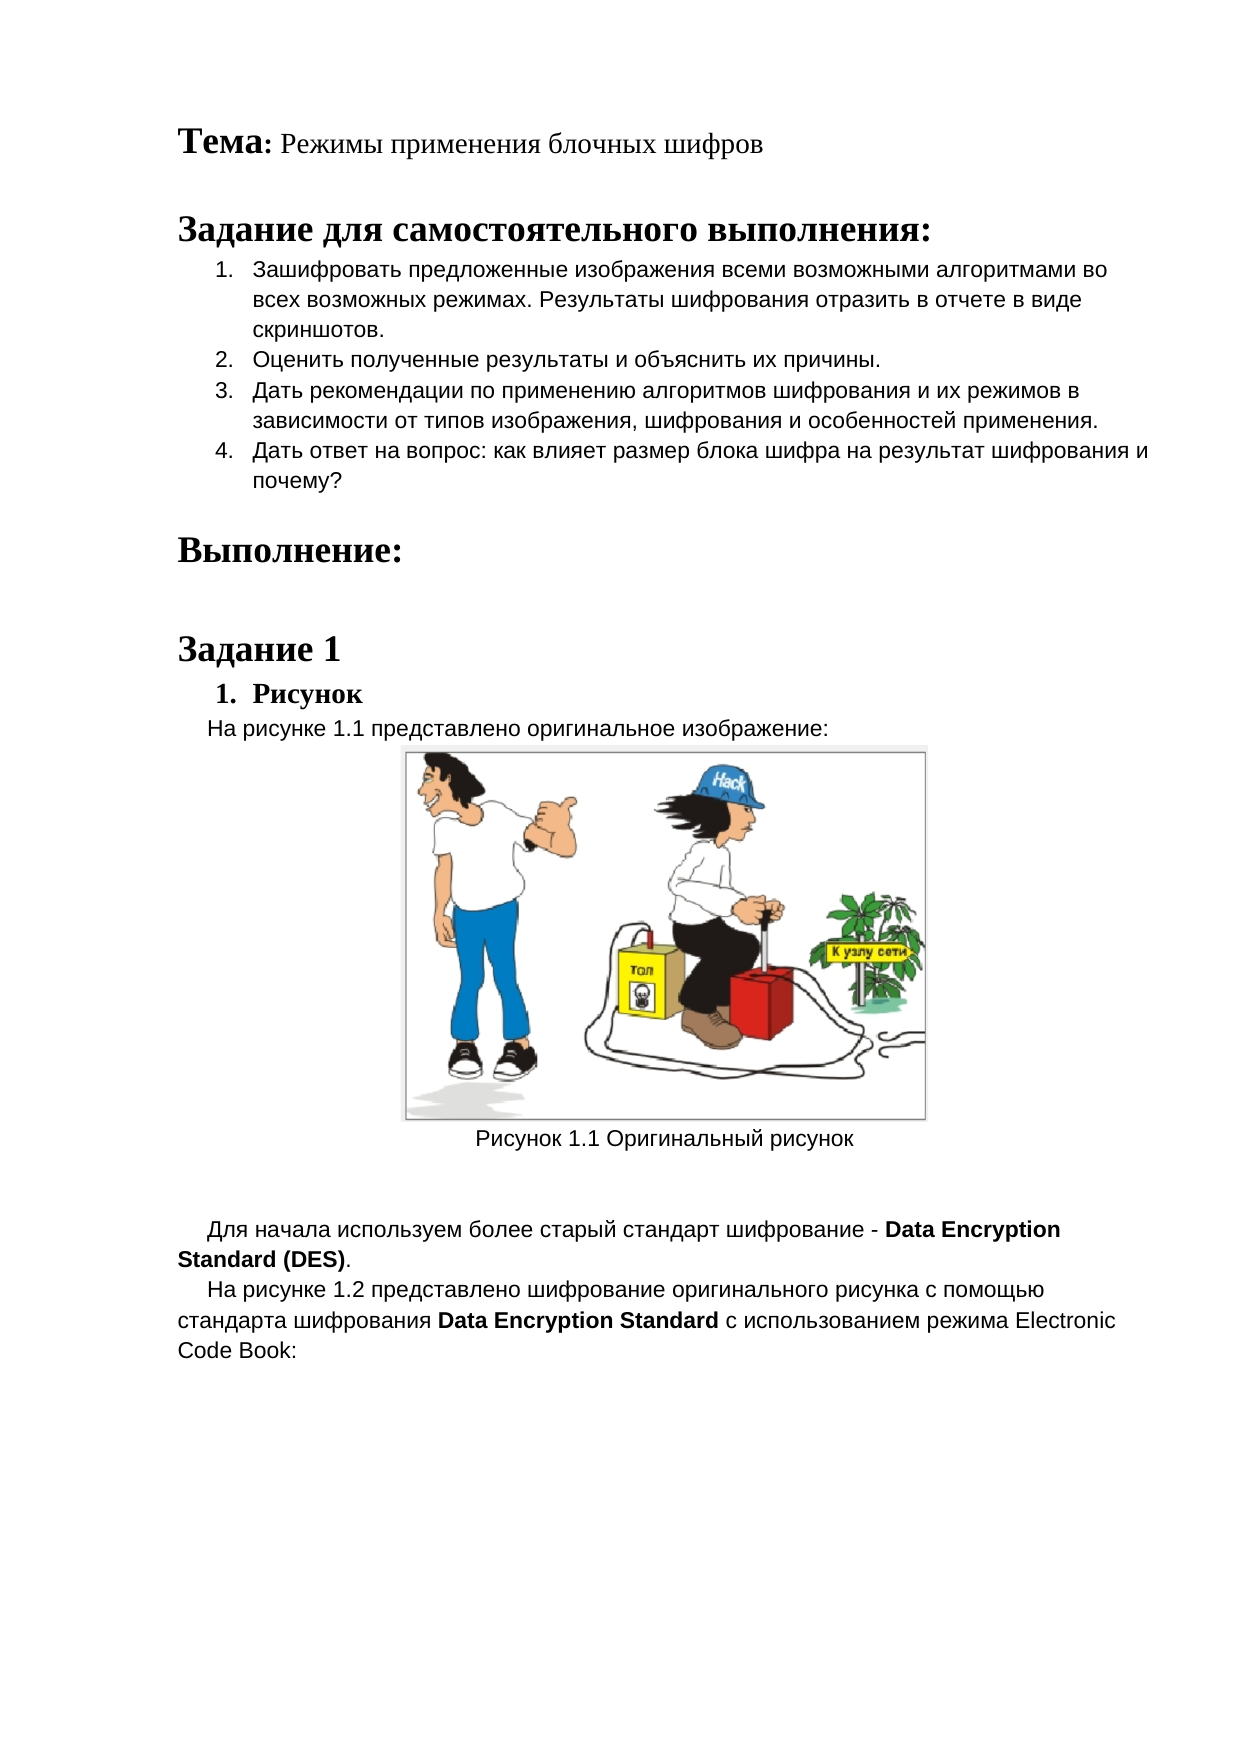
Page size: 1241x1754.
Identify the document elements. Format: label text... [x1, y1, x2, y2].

text Задание 1 [177, 627, 1152, 670]
list Зашифровать предложенные изображения всеми возможными алгоритмами во всех возможных режимах. Результаты шифрования отразить в отчете в виде скриншотов. [215, 256, 1152, 343]
text Задание для самостоятельного выполнения: [177, 206, 1152, 249]
text Для начала используем более старый стандарт шифрование - Data Encryption Standard (DES). [177, 1216, 1152, 1272]
picture [400, 745, 929, 1122]
text Тема: Режимы применения блочных шифров [177, 118, 1152, 161]
text Выполнение: [177, 528, 1152, 571]
text На рисунке 1.1 представлено оригинальное изображение: [177, 715, 1152, 741]
list Дать рекомендации по применению алгоритмов шифрования и их режимов в зависимости от типов изображения, шифрования и особенностей применения. [215, 377, 1152, 433]
text На рисунке 1.2 представлено шифрование оригинального рисунка с помощью стандарта шифрования Data Encryption Standard с использованием режима Electronic Code Book: [177, 1276, 1152, 1363]
list Оценить полученные результаты и объяснить их причины. [215, 346, 1152, 373]
list Рисунок [215, 676, 1152, 710]
list Дать ответ на вопрос: как влияет размер блока шифра на результат шифрования и почему? [215, 437, 1152, 494]
text Рисунок 1.1 Оригинальный рисунок [177, 1125, 1152, 1152]
